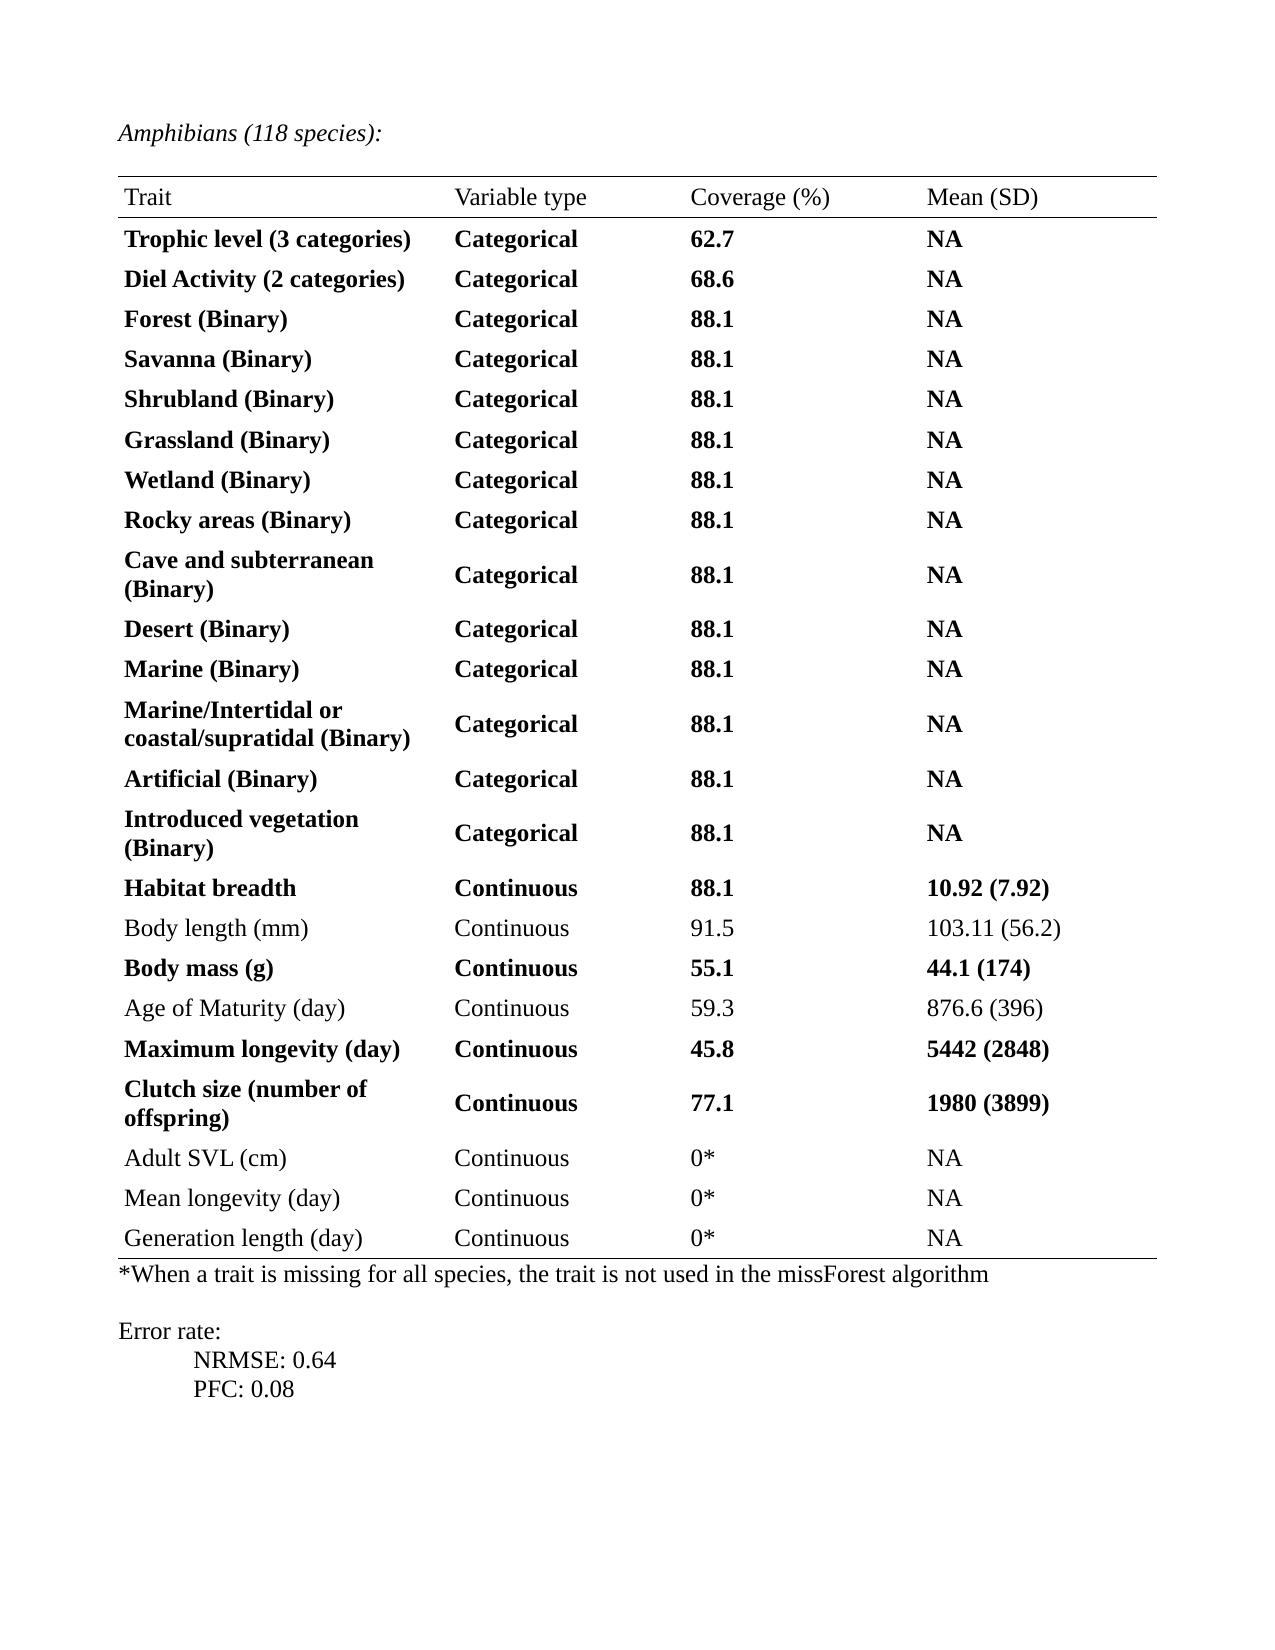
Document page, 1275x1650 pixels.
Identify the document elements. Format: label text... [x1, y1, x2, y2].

table_cell Continuous [449, 907, 685, 947]
table_cell NA [921, 298, 1157, 338]
table_cell 88.1 [685, 339, 921, 379]
table_cell 68.6 [685, 258, 921, 298]
table_cell Categorical [449, 689, 685, 758]
table_cell Forest (Binary) [118, 298, 448, 338]
table_cell Grassland (Binary) [118, 419, 448, 459]
table_cell 88.1 [685, 649, 921, 689]
table_cell Continuous [449, 867, 685, 907]
table_cell NA [921, 689, 1157, 758]
table_cell NA [921, 1218, 1157, 1258]
table_cell 88.1 [685, 459, 921, 499]
text NRMSE: 0.64 [118, 1345, 1157, 1374]
table_cell 45.8 [685, 1028, 921, 1068]
table_cell Clutch size (number of offspring) [118, 1068, 448, 1137]
table_cell NA [921, 649, 1157, 689]
table_cell NA [921, 459, 1157, 499]
table_cell 103.11 (56.2) [921, 907, 1157, 947]
table_cell 88.1 [685, 419, 921, 459]
table_cell Categorical [449, 379, 685, 419]
table_cell NA [921, 258, 1157, 298]
table_cell Mean longevity (day) [118, 1177, 448, 1217]
table_cell 88.1 [685, 758, 921, 798]
table_cell 91.5 [685, 907, 921, 947]
table_cell Continuous [449, 1137, 685, 1177]
table_cell 0* [685, 1177, 921, 1217]
table_cell NA [921, 218, 1157, 258]
table_cell Adult SVL (cm) [118, 1137, 448, 1177]
table_cell 88.1 [685, 609, 921, 649]
text Error rate: [118, 1316, 1157, 1345]
table_cell Continuous [449, 988, 685, 1028]
table_cell Categorical [449, 540, 685, 608]
table_cell Categorical [449, 339, 685, 379]
table_cell 77.1 [685, 1068, 921, 1137]
table_cell 44.1 (174) [921, 948, 1157, 988]
table_cell 55.1 [685, 948, 921, 988]
table_cell Categorical [449, 419, 685, 459]
table_cell 0* [685, 1218, 921, 1258]
table_cell Artificial (Binary) [118, 758, 448, 798]
table_cell 59.3 [685, 988, 921, 1028]
table_cell Rocky areas (Binary) [118, 499, 448, 539]
table_header Mean (SD) [921, 177, 1157, 217]
table_cell 0* [685, 1137, 921, 1177]
table_cell Wetland (Binary) [118, 459, 448, 499]
table_cell Shrubland (Binary) [118, 379, 448, 419]
table_cell Categorical [449, 459, 685, 499]
table_cell Trophic level (3 categories) [118, 218, 448, 258]
table_cell 88.1 [685, 499, 921, 539]
text Amphibians (118 species): [118, 118, 1157, 147]
table_cell Cave and subterranean (Binary) [118, 540, 448, 608]
table_cell Maximum longevity (day) [118, 1028, 448, 1068]
table_cell Continuous [449, 948, 685, 988]
table_cell Continuous [449, 1068, 685, 1137]
table_cell NA [921, 1177, 1157, 1217]
table_cell Introduced vegetation (Binary) [118, 798, 448, 867]
table_cell Body mass (g) [118, 948, 448, 988]
table_cell Categorical [449, 258, 685, 298]
table_cell Categorical [449, 758, 685, 798]
table_cell NA [921, 419, 1157, 459]
table_header Trait [118, 177, 448, 217]
table_cell 88.1 [685, 689, 921, 758]
table_cell Body length (mm) [118, 907, 448, 947]
table_cell NA [921, 758, 1157, 798]
table_cell Age of Maturity (day) [118, 988, 448, 1028]
table_cell Categorical [449, 798, 685, 867]
table_cell NA [921, 609, 1157, 649]
table_cell Categorical [449, 649, 685, 689]
table_cell 876.6 (396) [921, 988, 1157, 1028]
table_cell Desert (Binary) [118, 609, 448, 649]
table_cell 88.1 [685, 867, 921, 907]
table_cell Categorical [449, 298, 685, 338]
table_cell 88.1 [685, 298, 921, 338]
table_cell Continuous [449, 1028, 685, 1068]
table_cell Categorical [449, 218, 685, 258]
table_cell Habitat breadth [118, 867, 448, 907]
table_cell 88.1 [685, 798, 921, 867]
table_cell NA [921, 499, 1157, 539]
table_cell 5442 (2848) [921, 1028, 1157, 1068]
table_cell NA [921, 540, 1157, 608]
table_cell Continuous [449, 1177, 685, 1217]
table_cell 88.1 [685, 540, 921, 608]
table_cell Categorical [449, 609, 685, 649]
table_cell NA [921, 379, 1157, 419]
table_header Coverage (%) [685, 177, 921, 217]
table_cell Continuous [449, 1218, 685, 1258]
table_cell Generation length (day) [118, 1218, 448, 1258]
table_cell NA [921, 339, 1157, 379]
table_cell NA [921, 1137, 1157, 1177]
text PFC: 0.08 [118, 1374, 1157, 1402]
table_cell 62.7 [685, 218, 921, 258]
table_header Variable type [449, 177, 685, 217]
table_cell Savanna (Binary) [118, 339, 448, 379]
table_cell Categorical [449, 499, 685, 539]
table_cell Marine/Intertidal or coastal/supratidal (Binary) [118, 689, 448, 758]
table_cell NA [921, 798, 1157, 867]
table_cell 10.92 (7.92) [921, 867, 1157, 907]
table_cell 1980 (3899) [921, 1068, 1157, 1137]
table_cell Marine (Binary) [118, 649, 448, 689]
table_cell 88.1 [685, 379, 921, 419]
table_cell Diel Activity (2 categories) [118, 258, 448, 298]
text *When a trait is missing for all species, the trait is not used in the missForest algorithm [118, 1259, 1157, 1287]
